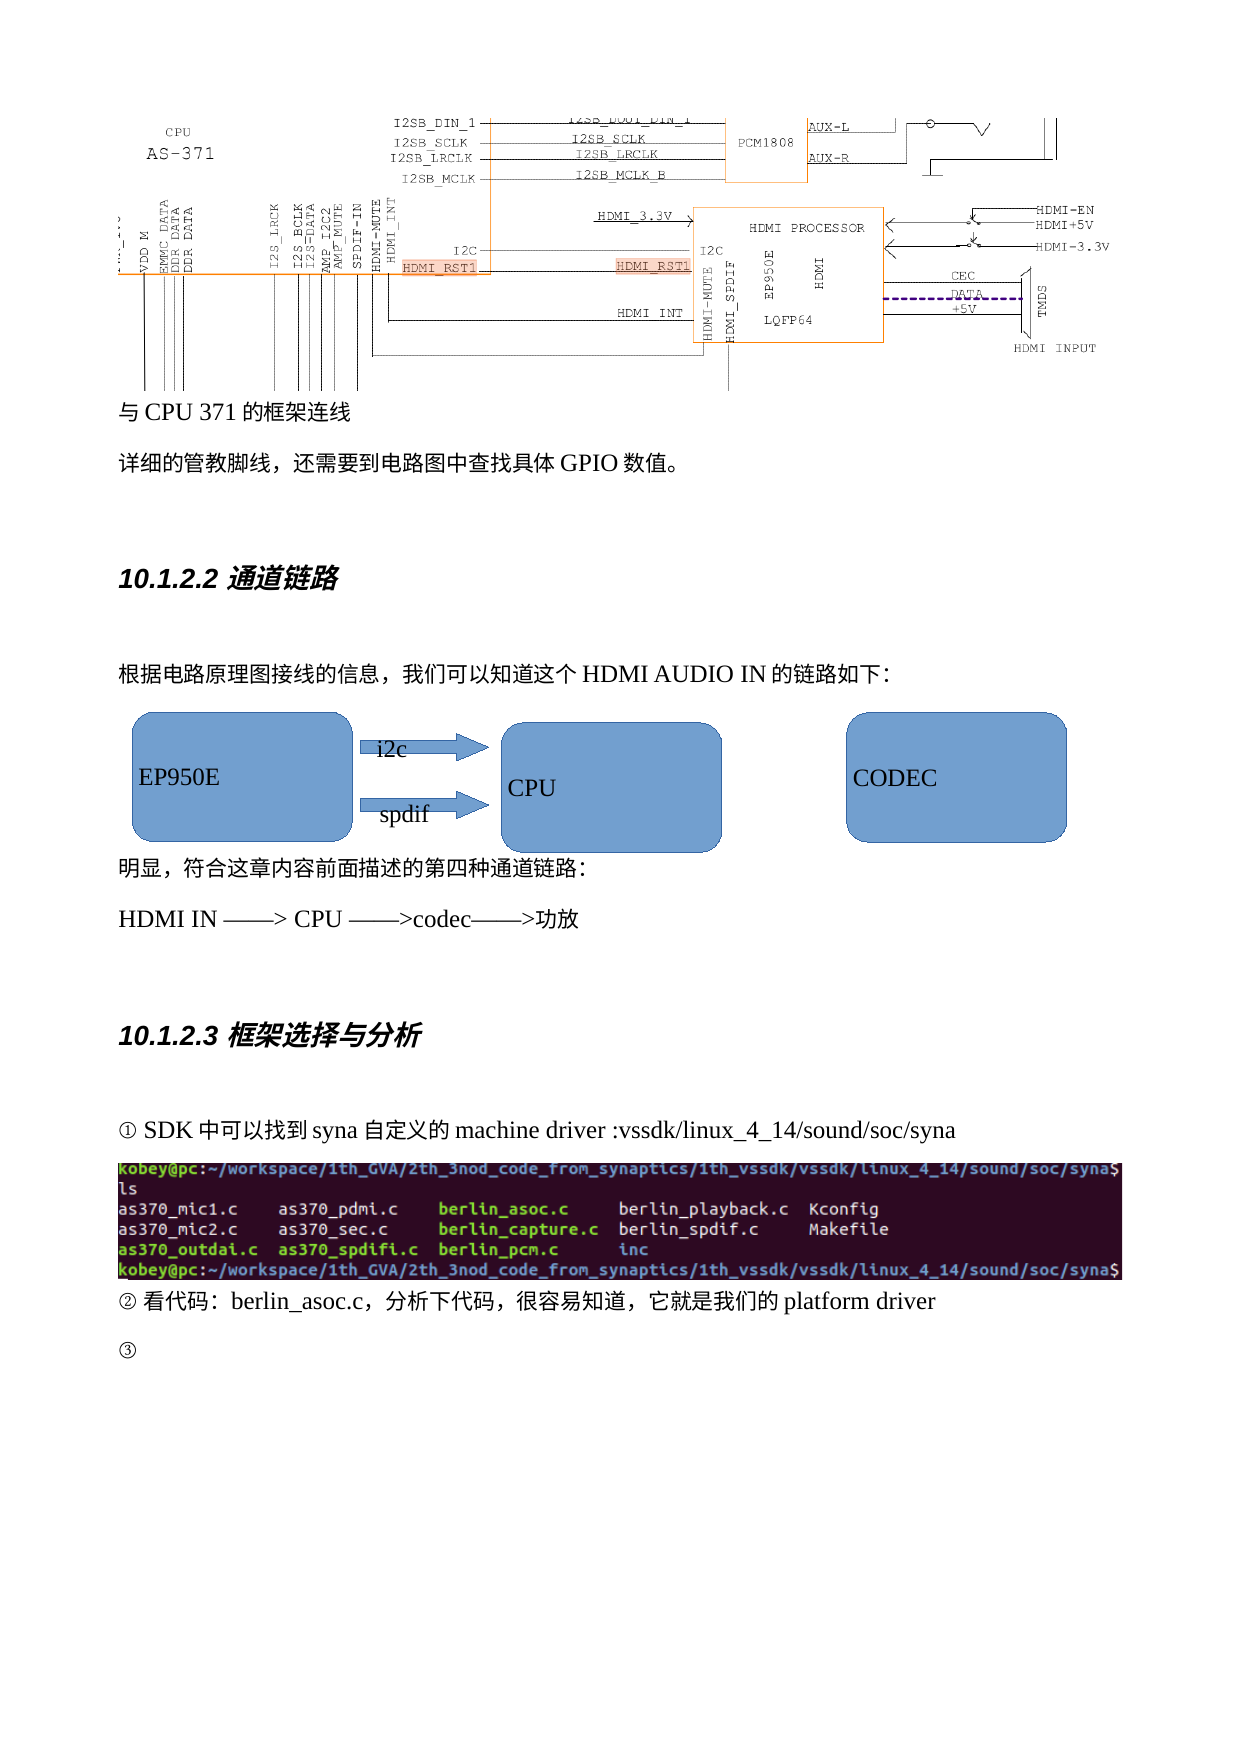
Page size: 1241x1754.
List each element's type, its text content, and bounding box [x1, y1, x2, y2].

subtitle 10.1.2.3 框架选择与分析 [118, 1013, 1122, 1053]
text ① SDK中可以找到syna自定义的machine driver :vssdk/linux_4_14/sound/soc/syna [118, 1113, 1122, 1144]
text 明显，符合这章内容前面描述的第四种通道链路： [118, 851, 1122, 882]
text ③ [118, 1335, 1122, 1364]
text ② 看代码：berlin_asoc.c，分析下代码，很容易知道，它就是我们的platform driver [118, 1280, 1122, 1316]
text 详细的管教脚线，还需要到电路图中查找具体GPIO数值。 [118, 446, 1122, 477]
picture [118, 118, 1123, 391]
subtitle 10.1.2.2 通道链路 [118, 557, 1122, 597]
text 与CPU 371的框架连线 [118, 391, 1122, 426]
text 根据电路原理图接线的信息，我们可以知道这个HDMI AUDIO IN的链路如下： [118, 657, 1122, 689]
text HDMI IN ——> CPU ——>codec——>功放 [118, 902, 1122, 933]
picture [118, 1163, 1123, 1280]
